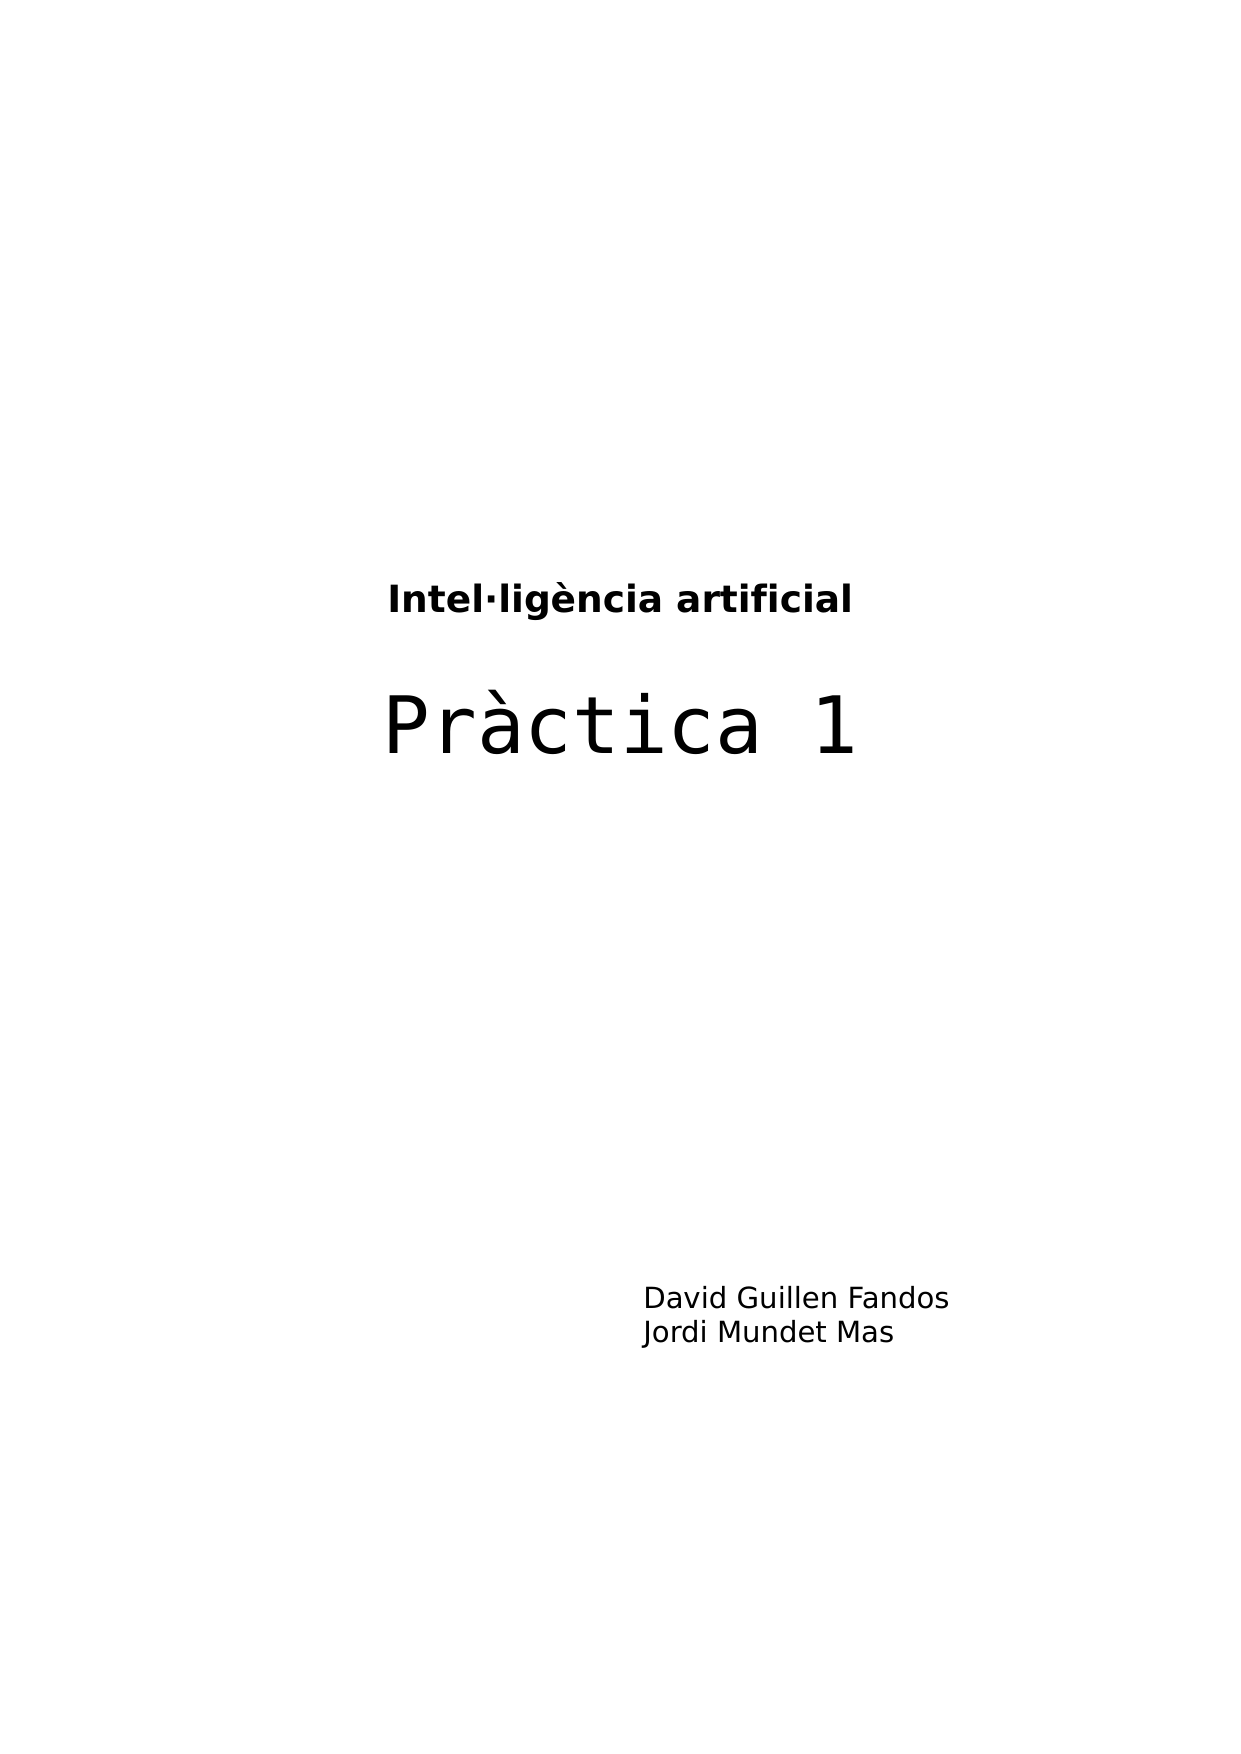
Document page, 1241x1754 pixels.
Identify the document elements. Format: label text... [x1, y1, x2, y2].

text Jordi Mundet Mas [118, 1316, 1122, 1349]
text Pràctica 1 [118, 680, 1122, 772]
text David Guillen Fandos [118, 1282, 1122, 1316]
text Intel·ligència artificial [118, 578, 1122, 622]
